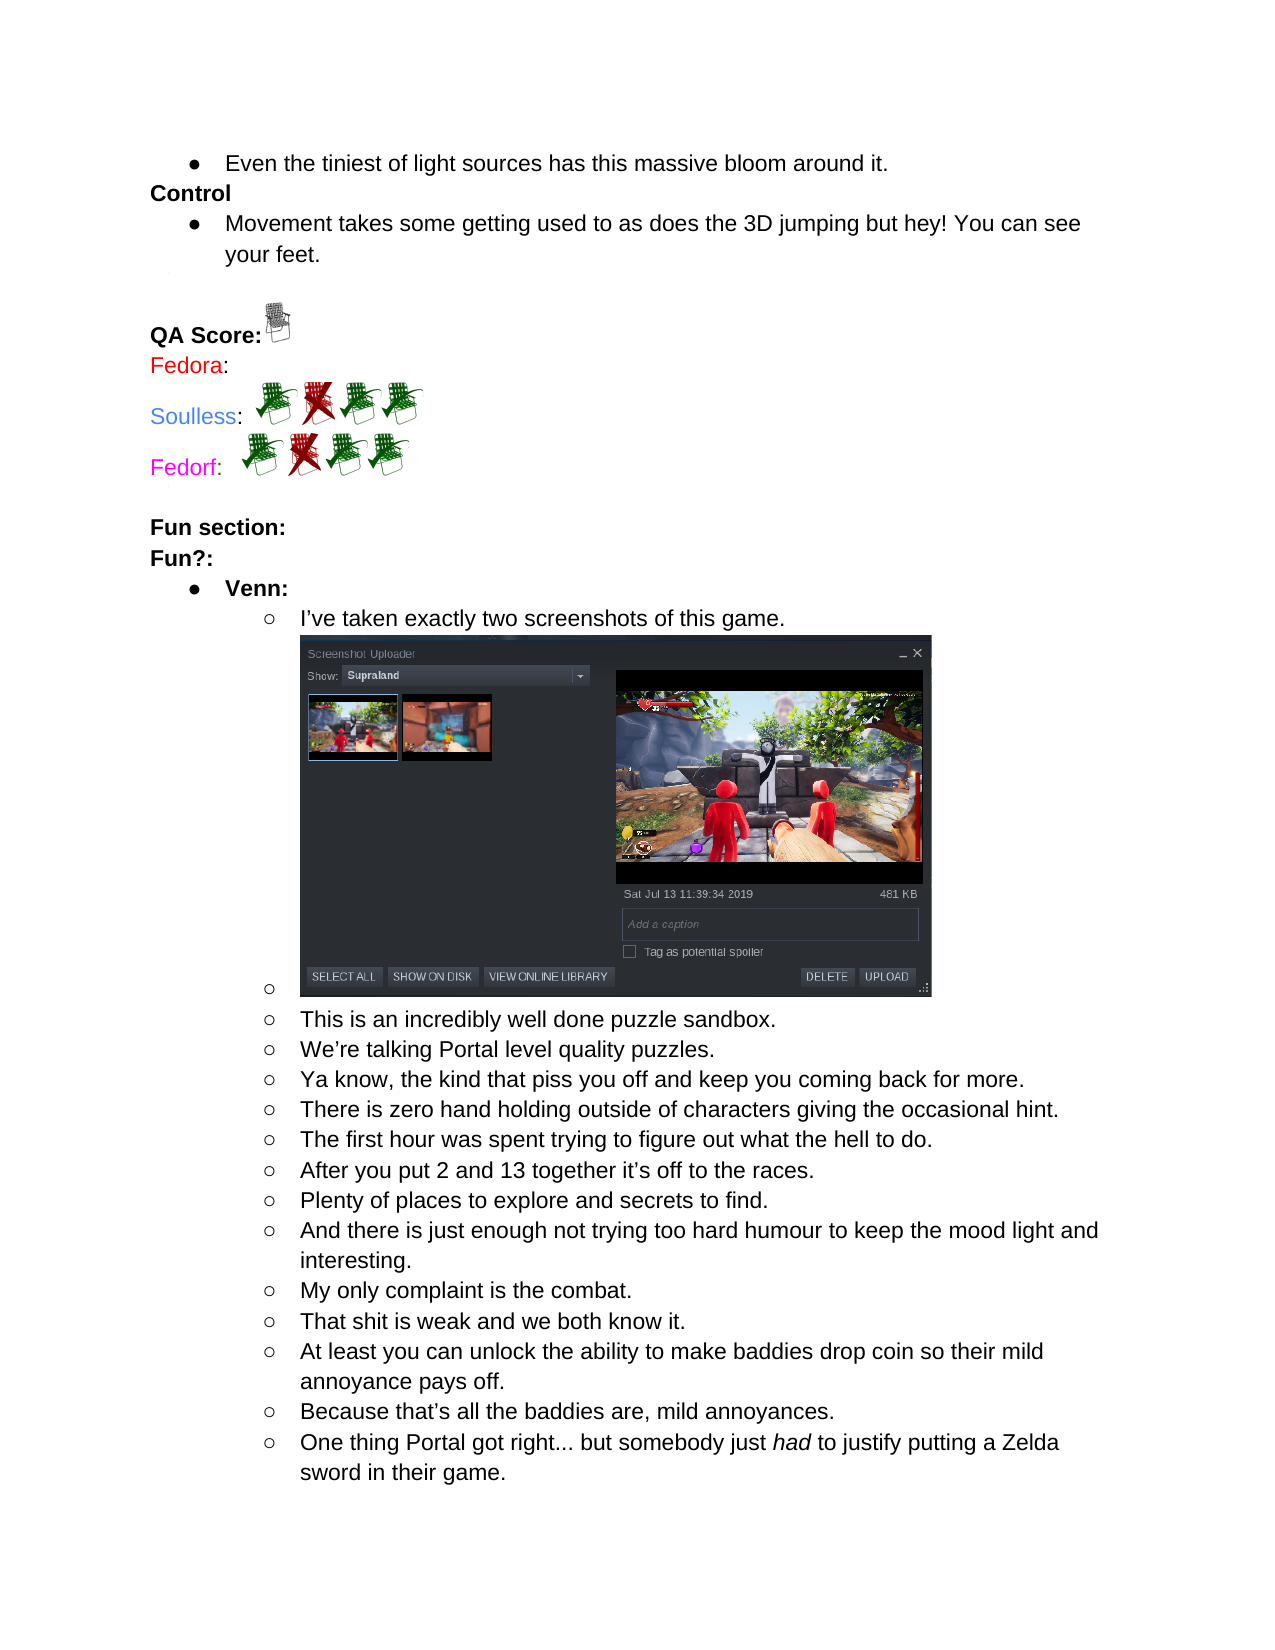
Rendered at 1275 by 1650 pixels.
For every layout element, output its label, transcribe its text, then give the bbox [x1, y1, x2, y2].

picture [255, 382, 424, 425]
list We’re talking Portal level quality puzzles. [262, 1036, 1125, 1062]
list At least you can unlock the ability to make baddies drop coin so their mild annoyance pays off. [262, 1338, 1125, 1394]
list That shit is weak and we both know it. [262, 1308, 1125, 1334]
text QA Score: [150, 301, 1125, 348]
text Fun?: [150, 544, 1125, 571]
list Movement takes some getting used to as does the 3D jumping but hey! You can see your feet. [187, 210, 1125, 267]
list My only complaint is the combat. [262, 1277, 1125, 1304]
list Even the tiniest of light sources has this massive bloom around it. [187, 150, 1125, 176]
list I’ve taken exactly two screenshots of this game. [262, 605, 1125, 631]
list One thing Portal got right... but somebody just had to justify putting a Zelda sword in their game. [262, 1428, 1125, 1485]
list Venn: [187, 575, 1125, 601]
list Ya know, the kind that piss you off and keep you coming back for more. [262, 1066, 1125, 1092]
text Control [150, 180, 1125, 207]
list After you put 2 and 13 together it’s off to the races. [262, 1157, 1125, 1183]
picture [241, 433, 410, 476]
text Fun section: [150, 514, 1125, 541]
list This is an incredibly well done puzzle sandbox. [262, 1006, 1125, 1032]
list There is zero hand holding outside of characters giving the occasional hint. [262, 1096, 1125, 1123]
list And there is just enough not trying too hard humour to keep the mood light and interesting. [262, 1217, 1125, 1274]
picture [300, 635, 932, 997]
list Because that’s all the baddies are, mild annoyances. [262, 1398, 1125, 1425]
text Fedora: Soulless: Fedorf: [150, 352, 1125, 480]
list Plenty of places to explore and secrets to find. [262, 1187, 1125, 1213]
list The first hour was spent trying to figure out what the hell to do. [262, 1126, 1125, 1153]
picture [262, 301, 294, 344]
